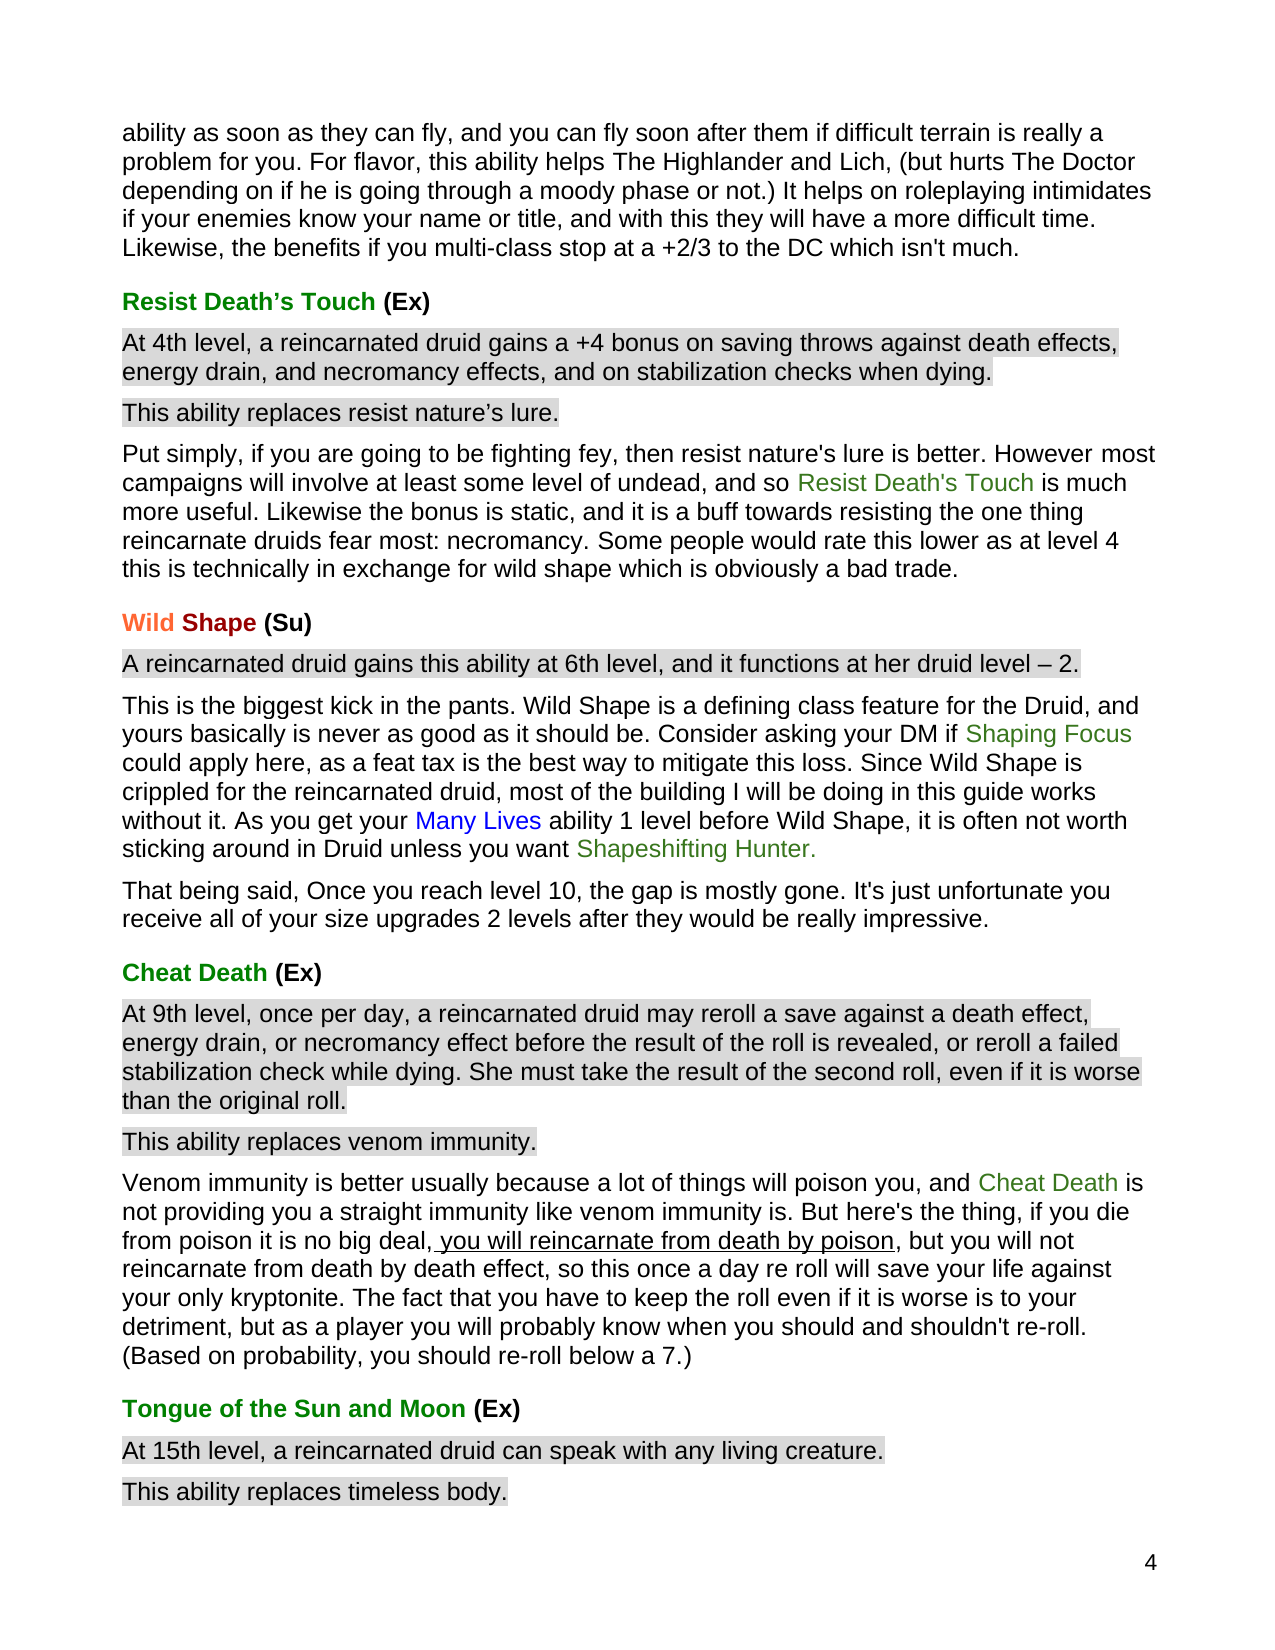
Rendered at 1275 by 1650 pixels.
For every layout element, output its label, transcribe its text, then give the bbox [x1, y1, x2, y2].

text At 9th level, once per day, a reincarnated druid may reroll a save against a death effect, energy drain, or necromancy effect before the result of the roll is revealed, or reroll a failed stabilization check while dying. She must take the result of the second roll, even if it is worse than the original roll. [122, 999, 1157, 1114]
text At 15th level, a reincarnated druid can speak with any living creature. [122, 1436, 1157, 1464]
text This ability replaces resist nature’s lure. [122, 398, 1157, 427]
text That being said, Once you reach level 10, the gap is mostly gone. It's just unfortunate you receive all of your size upgrades 2 levels after they would be really impressive. [122, 876, 1157, 933]
subtitle Tongue of the Sun and Moon (Ex) [122, 1394, 1157, 1423]
text This is the biggest kick in the pants. Wild Shape is a defining class feature for the Druid, and yours basically is never as good as it should be. Consider asking your DM if Shaping Focus could apply here, as a feat tax is the best way to mitigate this loss. Since Wild Shape is crippled for the reincarnated druid, most of the building I will be doing in this guide works without it. As you get your Many Lives ability 1 level before Wild Shape, it is often not worth sticking around in Druid unless you want Shapeshifting Hunter. [122, 691, 1157, 863]
subtitle Resist Death’s Touch (Ex) [122, 287, 1157, 316]
text Venom immunity is better usually because a lot of things will poison you, and Cheat Death is not providing you a straight immunity like venom immunity is. But here's the thing, if you die from poison it is no big deal, you will reincarnate from death by poison, but you will not reincarnate from death by death effect, so this once a day re roll will save your life against your only kryptonite. The fact that you have to keep the roll even if it is worse is to your detriment, but as a player you will probably know when you should and shouldn't re-roll. (Based on probability, you should re-roll below a 7.) [122, 1168, 1157, 1369]
text A reincarnated druid gains this ability at 6th level, and it functions at her druid level – 2. [122, 649, 1157, 678]
subtitle Wild Shape (Su) [122, 608, 1157, 637]
subtitle Cheat Death (Ex) [122, 958, 1157, 987]
text This ability replaces timeless body. [122, 1477, 1157, 1506]
text This ability replaces venom immunity. [122, 1127, 1157, 1156]
text At 4th level, a reincarnated druid gains a +4 bonus on saving throws against death effects, energy drain, and necromancy effects, and on stabilization checks when dying. [122, 328, 1157, 386]
text ability as soon as they can fly, and you can fly soon after them if difficult terrain is really a problem for you. For flavor, this ability helps The Highlander and Lich, (but hurts The Doctor depending on if he is going through a moody phase or not.) It helps on roleplaying intimidates if your enemies know your name or title, and with this they will have a more difficult time. Likewise, the benefits if you multi-class stop at a +2/3 to the DC which isn't much. [122, 118, 1157, 262]
text Put simply, if you are going to be fighting fey, then resist nature's lure is better. However most campaigns will involve at least some level of undead, and so Resist Death's Touch is much more useful. Likewise the bonus is static, and it is a buff towards resisting the one thing reincarnate druids fear most: necromancy. Some people would rate this lower as at level 4 this is technically in exchange for wild shape which is obviously a bad trade. [122, 439, 1157, 583]
